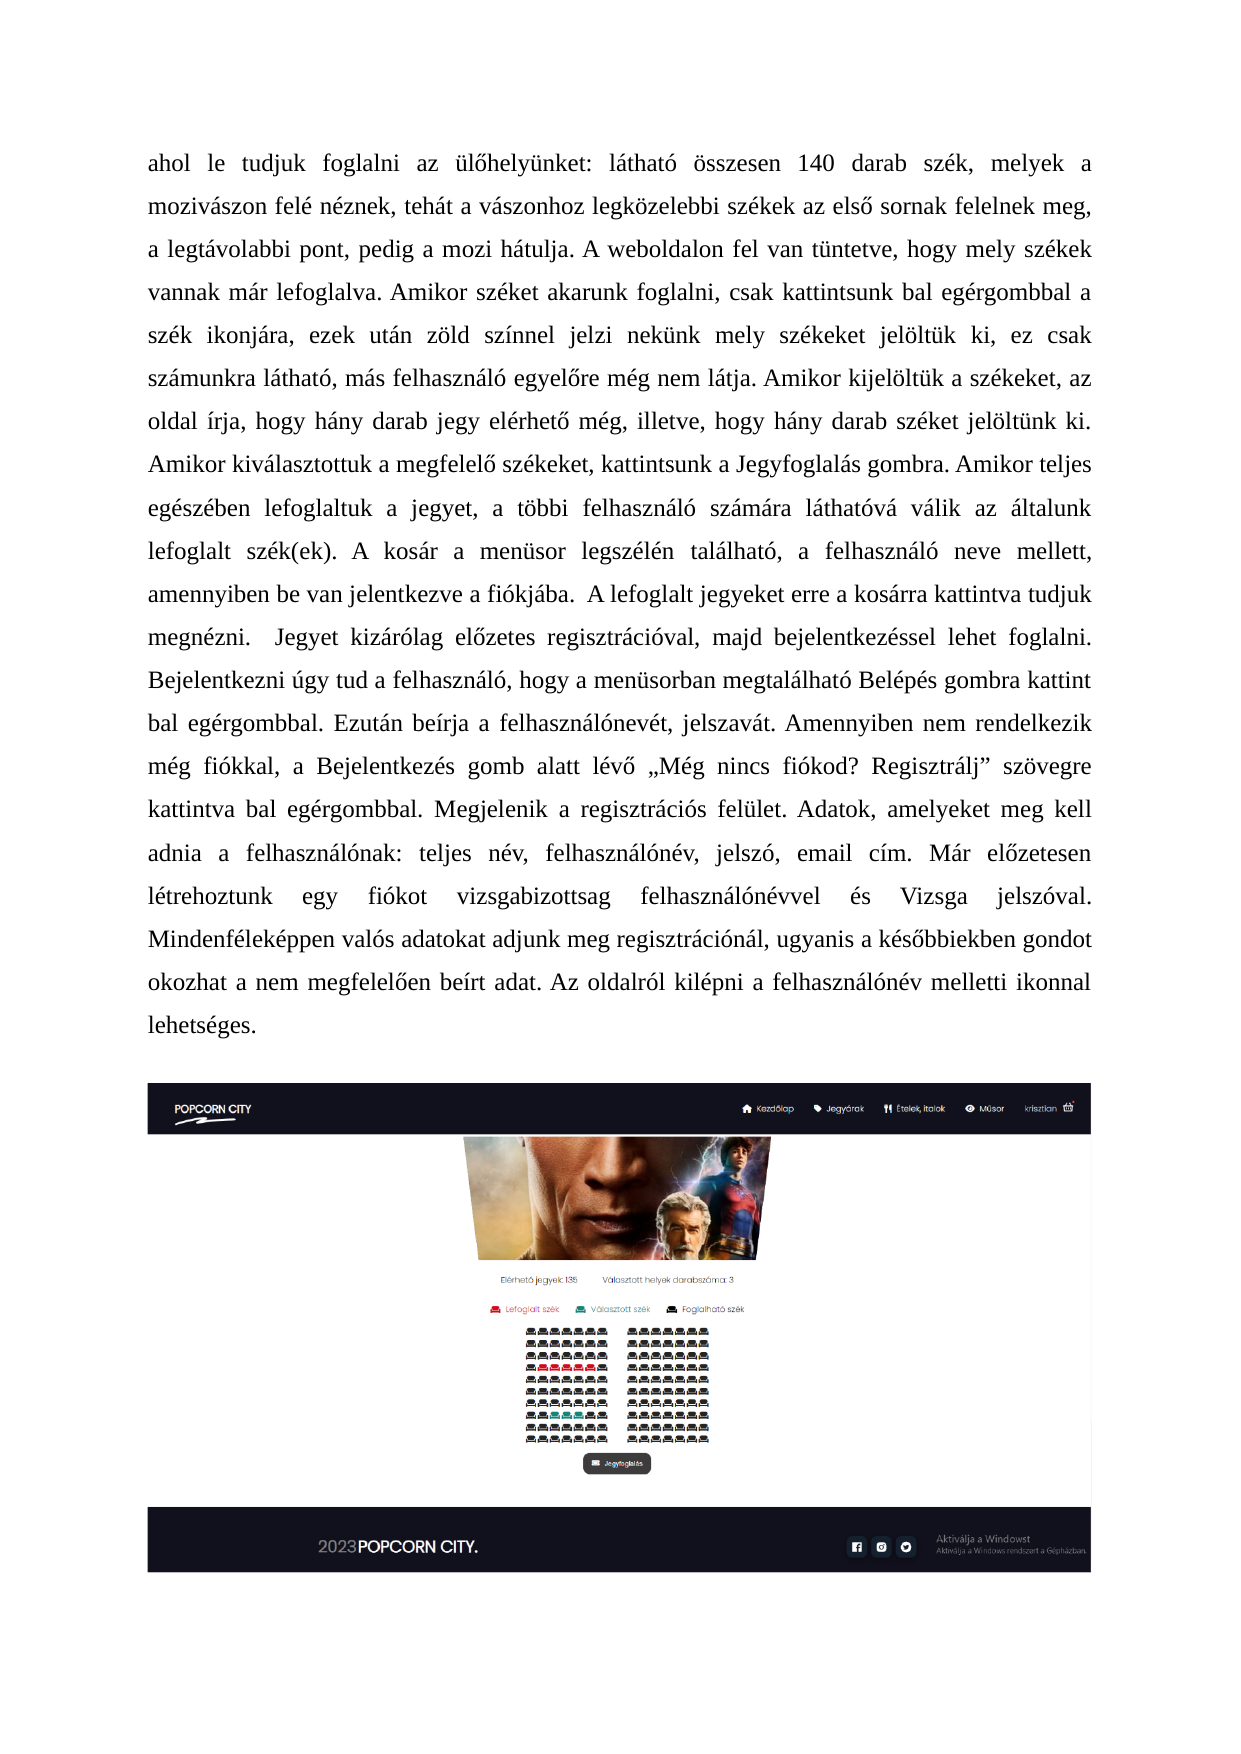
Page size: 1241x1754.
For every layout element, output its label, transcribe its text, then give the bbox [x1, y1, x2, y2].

text ahol le tudjuk foglalni az ülőhelyünket: látható összesen 140 darab szék, melyek a mozivászon felé néznek, tehát a vászonhoz legközelebbi székek az első sornak felelnek meg, a legtávolabbi pont, pedig a mozi hátulja. A weboldalon fel van tüntetve, hogy mely székek vannak már lefoglalva. Amikor széket akarunk foglalni, csak kattintsunk bal egérgombbal a szék ikonjára, ezek után zöld színnel jelzi nekünk mely székeket jelöltük ki, ez csak számunkra látható, más felhasználó egyelőre még nem látja. Amikor kijelöltük a székeket, az oldal írja, hogy hány darab jegy elérhető még, illetve, hogy hány darab széket jelöltünk ki. Amikor kiválasztottuk a megfelelő székeket, kattintsunk a Jegyfoglalás gombra. Amikor teljes egészében lefoglaltuk a jegyet, a többi felhasználó számára láthatóvá válik az általunk lefoglalt szék(ek). A kosár a menüsor legszélén található, a felhasználó neve mellett, amennyiben be van jelentkezve a fiókjába. A lefoglalt jegyeket erre a kosárra kattintva tudjuk megnézni. Jegyet kizárólag előzetes regisztrációval, majd bejelentkezéssel lehet foglalni. Bejelentkezni úgy tud a felhasználó, hogy a menüsorban megtalálható Belépés gombra kattint bal egérgombbal. Ezután beírja a felhasználónevét, jelszavát. Amennyiben nem rendelkezik még fiókkal, a Bejelentkezés gomb alatt lévő „Még nincs fiókod? Regisztrálj” szövegre kattintva bal egérgombbal. Megjelenik a regisztrációs felület. Adatok, amelyeket meg kell adnia a felhasználónak: teljes név, felhasználónév, jelszó, email cím. Már előzetesen létrehoztunk egy fiókot vizsgabizottsag felhasználónévvel és Vizsga jelszóval. Mindenféleképpen valós adatokat adjunk meg regisztrációnál, ugyanis a későbbiekben gondot okozhat a nem megfelelően beírt adat. Az oldalról kilépni a felhasználónév melletti ikonnal lehetséges. [148, 148, 1093, 1039]
